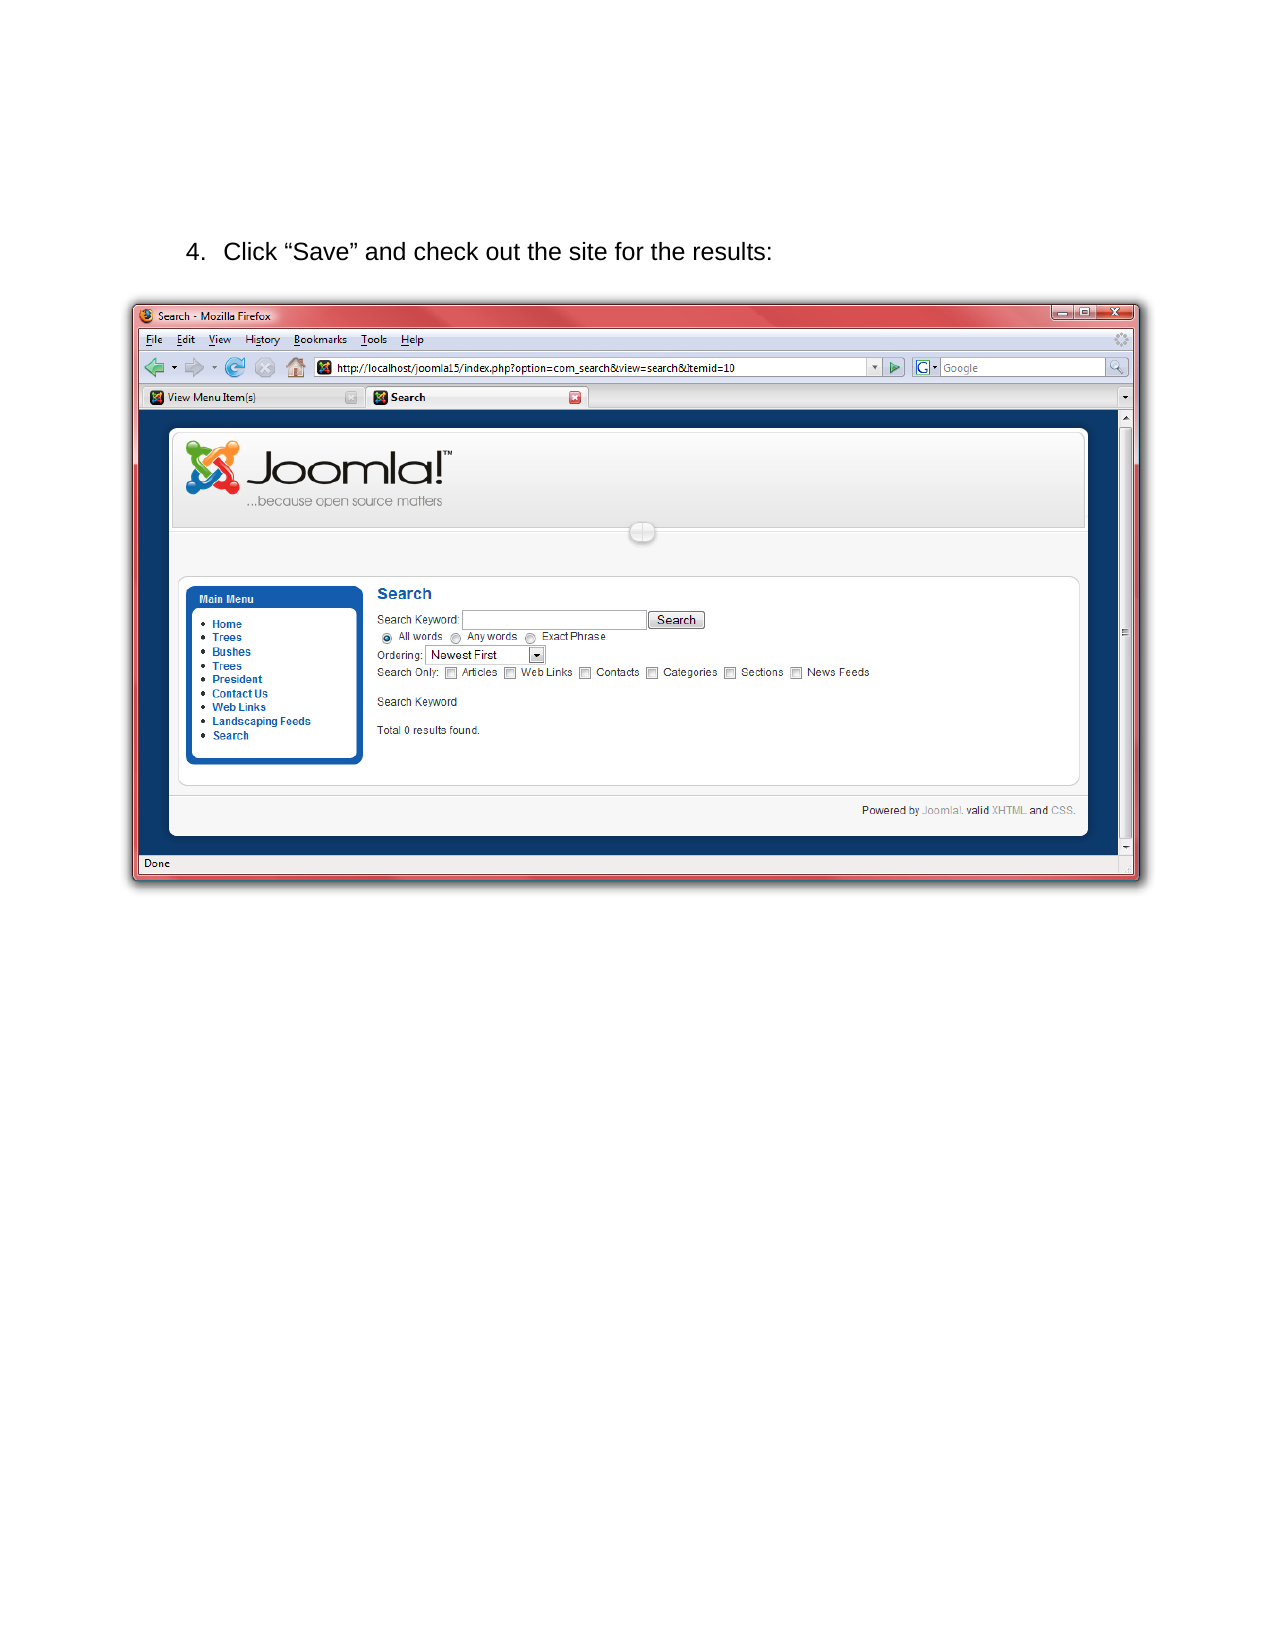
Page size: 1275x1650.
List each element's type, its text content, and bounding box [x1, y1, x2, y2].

picture [119, 291, 1156, 897]
list Click “Save” and check out the site for the results: [186, 237, 1157, 265]
